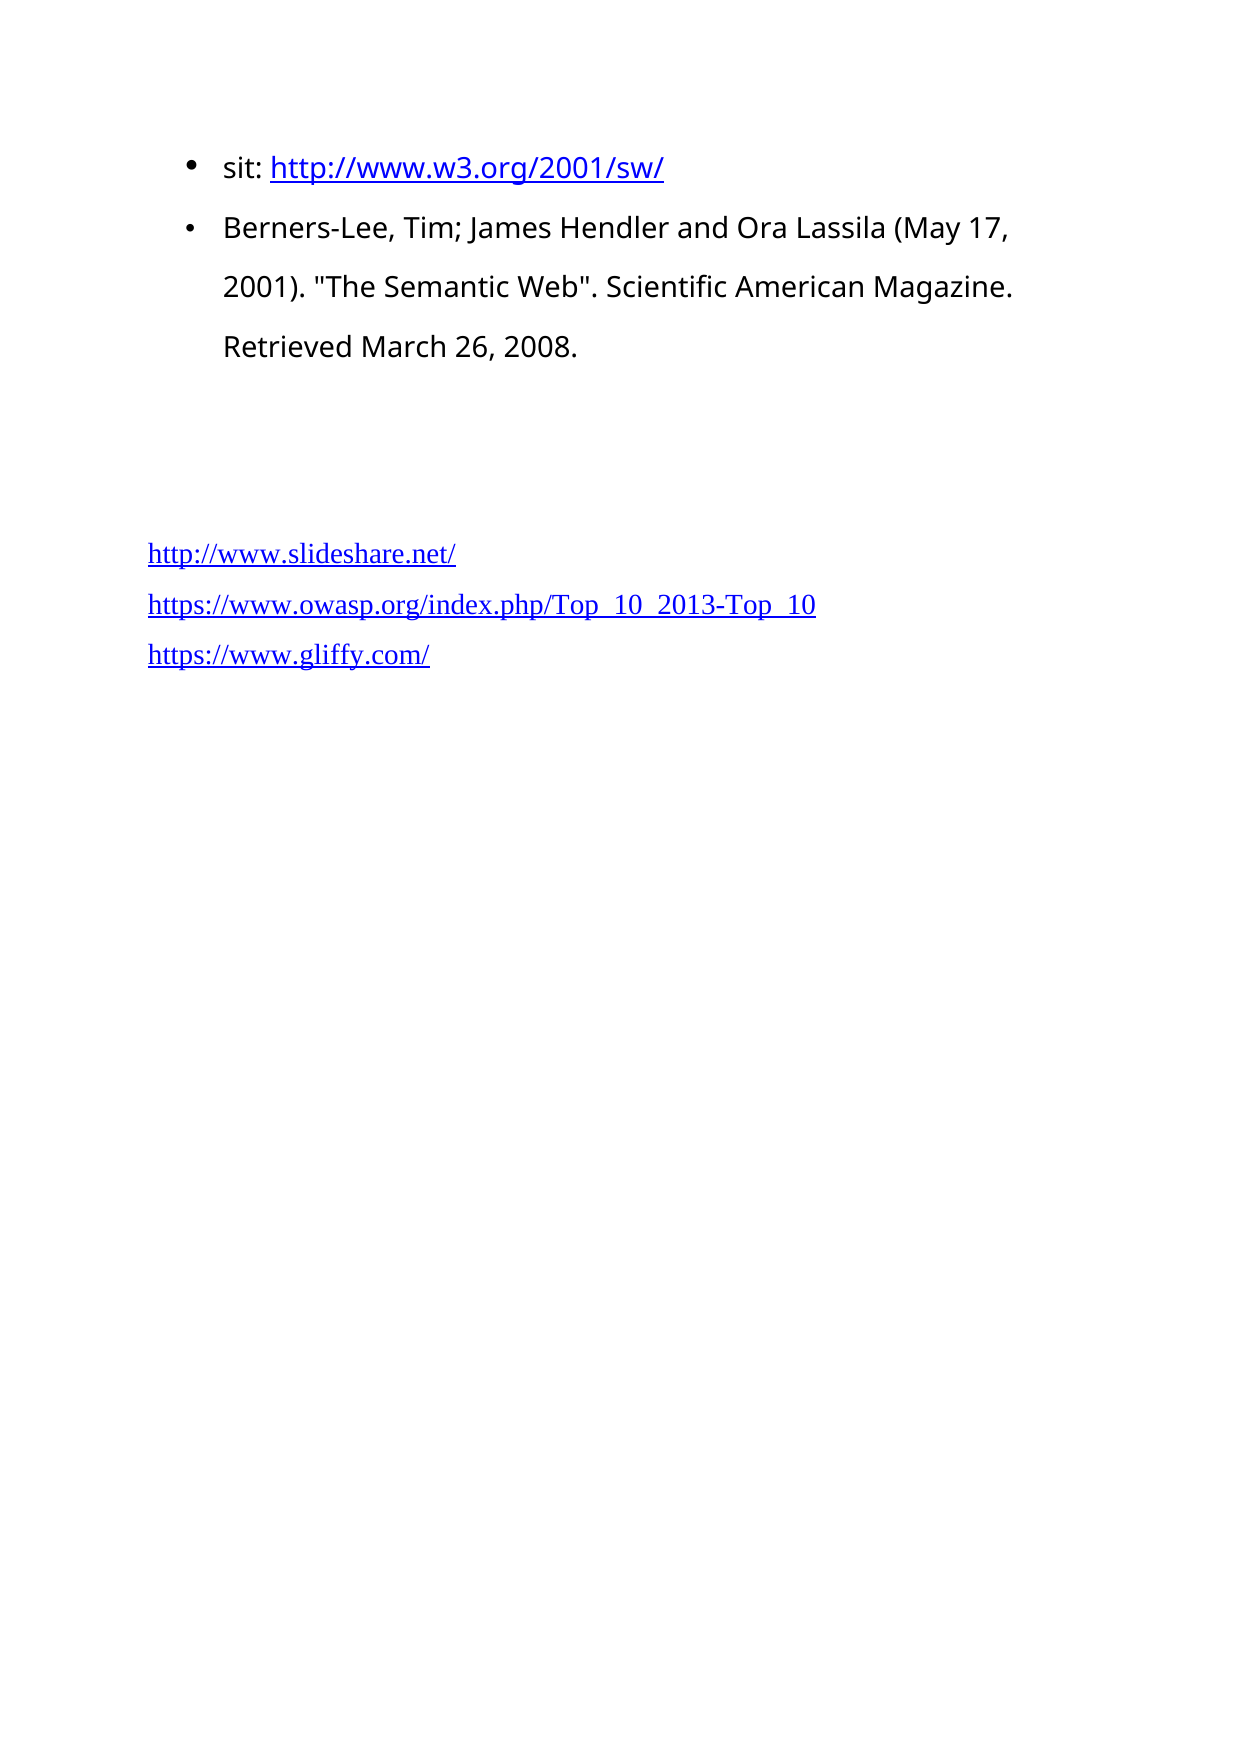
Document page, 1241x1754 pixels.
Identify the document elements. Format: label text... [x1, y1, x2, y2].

text http://www.slideshare.net/ [148, 536, 1093, 570]
list sit: http://www.w3.org/2001/sw/ [185, 148, 1093, 187]
text https://www.gliffy.com/ [148, 637, 1093, 671]
list Berners-Lee, Tim; James Hendler and Ora Lassila (May 17, 2001). "The Semantic Web". Scientific American Magazine. Retrieved March 26, 2008. [185, 207, 1093, 366]
text https://www.owasp.org/index.php/Top_10_2013-Top_10 [148, 587, 1093, 620]
